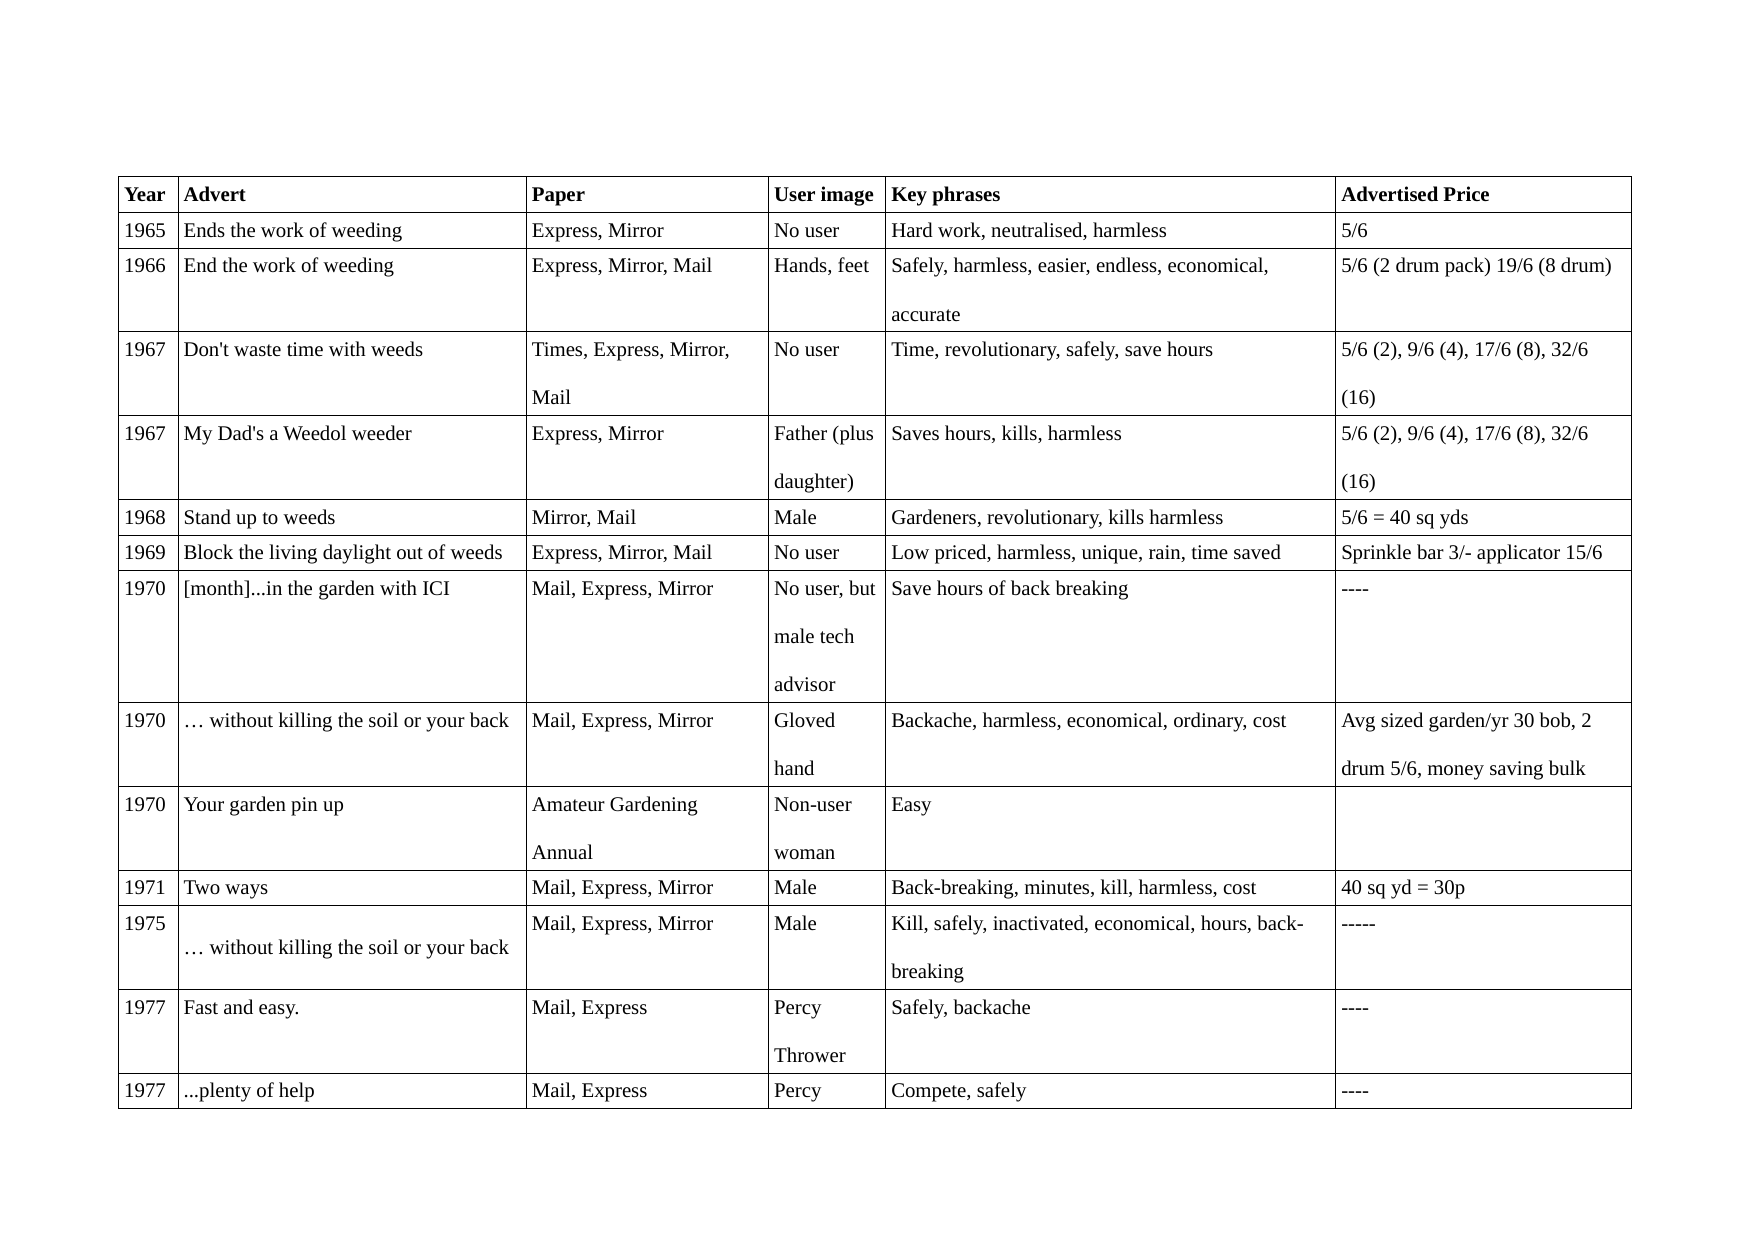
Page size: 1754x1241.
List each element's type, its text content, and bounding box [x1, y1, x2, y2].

table_cell Hands, feet [769, 249, 885, 331]
table_cell Backache, harmless, economical, ordinary, cost [886, 703, 1335, 786]
table_cell 1977 [119, 990, 178, 1073]
table_cell Mail, Express, Mirror [527, 871, 768, 905]
table_cell 40 sq yd = 30p [1336, 871, 1631, 905]
table_cell 1975 [119, 906, 178, 989]
table_cell Mail, Express [527, 1074, 768, 1108]
table_cell Percy [769, 1074, 885, 1108]
table_cell Non-user woman [769, 787, 885, 869]
table_cell Don't waste time with weeds [179, 332, 526, 415]
table_cell Compete, safely [886, 1074, 1335, 1108]
table_cell [month]...in the garden with ICI [179, 571, 526, 702]
table_cell Safely, harmless, easier, endless, economical, accurate [886, 249, 1335, 331]
table_cell 1966 [119, 249, 178, 331]
table_cell Time, revolutionary, safely, save hours [886, 332, 1335, 415]
table_header Key phrases [886, 177, 1335, 212]
table_cell Ends the work of weeding [179, 213, 526, 248]
table_cell Mail, Express, Mirror [527, 571, 768, 702]
table_cell Mirror, Mail [527, 500, 768, 534]
table_cell Percy Thrower [769, 990, 885, 1073]
table_cell End the work of weeding [179, 249, 526, 331]
table_cell 1971 [119, 871, 178, 905]
table_cell 1967 [119, 332, 178, 415]
table_cell Saves hours, kills, harmless [886, 416, 1335, 499]
table_cell My Dad's a Weedol weeder [179, 416, 526, 499]
table_cell Fast and easy. [179, 990, 526, 1073]
table_cell 5/6 [1336, 213, 1631, 248]
table_cell Two ways [179, 871, 526, 905]
table_cell 1970 [119, 571, 178, 702]
table_cell … without killing the soil or your back [179, 906, 526, 989]
table_cell Block the living daylight out of weeds [179, 536, 526, 570]
table_cell ---- [1336, 990, 1631, 1073]
table_cell [1336, 787, 1631, 869]
table_cell Gloved hand [769, 703, 885, 786]
table_cell 5/6 (2), 9/6 (4), 17/6 (8), 32/6 (16) [1336, 416, 1631, 499]
table_cell Back-breaking, minutes, kill, harmless, cost [886, 871, 1335, 905]
table_cell ----- [1336, 906, 1631, 989]
table_cell ---- [1336, 571, 1631, 702]
table_cell 5/6 (2), 9/6 (4), 17/6 (8), 32/6 (16) [1336, 332, 1631, 415]
table_cell Avg sized garden/yr 30 bob, 2 drum 5/6, money saving bulk [1336, 703, 1631, 786]
table_cell 5/6 = 40 sq yds [1336, 500, 1631, 534]
table_header Year [119, 177, 178, 212]
table_cell No user [769, 536, 885, 570]
table_cell Easy [886, 787, 1335, 869]
table_cell Male [769, 500, 885, 534]
table_cell Low priced, harmless, unique, rain, time saved [886, 536, 1335, 570]
table_cell 1967 [119, 416, 178, 499]
table_cell … without killing the soil or your back [179, 703, 526, 786]
table_cell Express, Mirror, Mail [527, 249, 768, 331]
table_cell Express, Mirror [527, 416, 768, 499]
table_cell Express, Mirror [527, 213, 768, 248]
table_cell Mail, Express [527, 990, 768, 1073]
table_cell 1968 [119, 500, 178, 534]
table_cell 1969 [119, 536, 178, 570]
table_cell 1970 [119, 703, 178, 786]
table_cell 5/6 (2 drum pack) 19/6 (8 drum) [1336, 249, 1631, 331]
table_cell Hard work, neutralised, harmless [886, 213, 1335, 248]
table_header Advert [179, 177, 526, 212]
table_cell No user, but male tech advisor [769, 571, 885, 702]
table_cell ---- [1336, 1074, 1631, 1108]
table_cell Mail, Express, Mirror [527, 906, 768, 989]
table_cell Safely, backache [886, 990, 1335, 1073]
table_cell No user [769, 332, 885, 415]
table_cell Male [769, 906, 885, 989]
table_cell Stand up to weeds [179, 500, 526, 534]
table_cell Express, Mirror, Mail [527, 536, 768, 570]
table_cell No user [769, 213, 885, 248]
table_cell Amateur Gardening Annual [527, 787, 768, 869]
table_cell Your garden pin up [179, 787, 526, 869]
table_cell ...plenty of help [179, 1074, 526, 1108]
table_header Advertised Price [1336, 177, 1631, 212]
table_cell Save hours of back breaking [886, 571, 1335, 702]
table_cell 1965 [119, 213, 178, 248]
table_cell Mail, Express, Mirror [527, 703, 768, 786]
table_cell Sprinkle bar 3/- applicator 15/6 [1336, 536, 1631, 570]
table_cell Male [769, 871, 885, 905]
table_cell 1970 [119, 787, 178, 869]
table_cell Father (plus daughter) [769, 416, 885, 499]
table_cell Times, Express, Mirror, Mail [527, 332, 768, 415]
table_cell Kill, safely, inactivated, economical, hours, back-breaking [886, 906, 1335, 989]
table_header User image [769, 177, 885, 212]
table_header Paper [527, 177, 768, 212]
table_cell Gardeners, revolutionary, kills harmless [886, 500, 1335, 534]
table_cell 1977 [119, 1074, 178, 1108]
